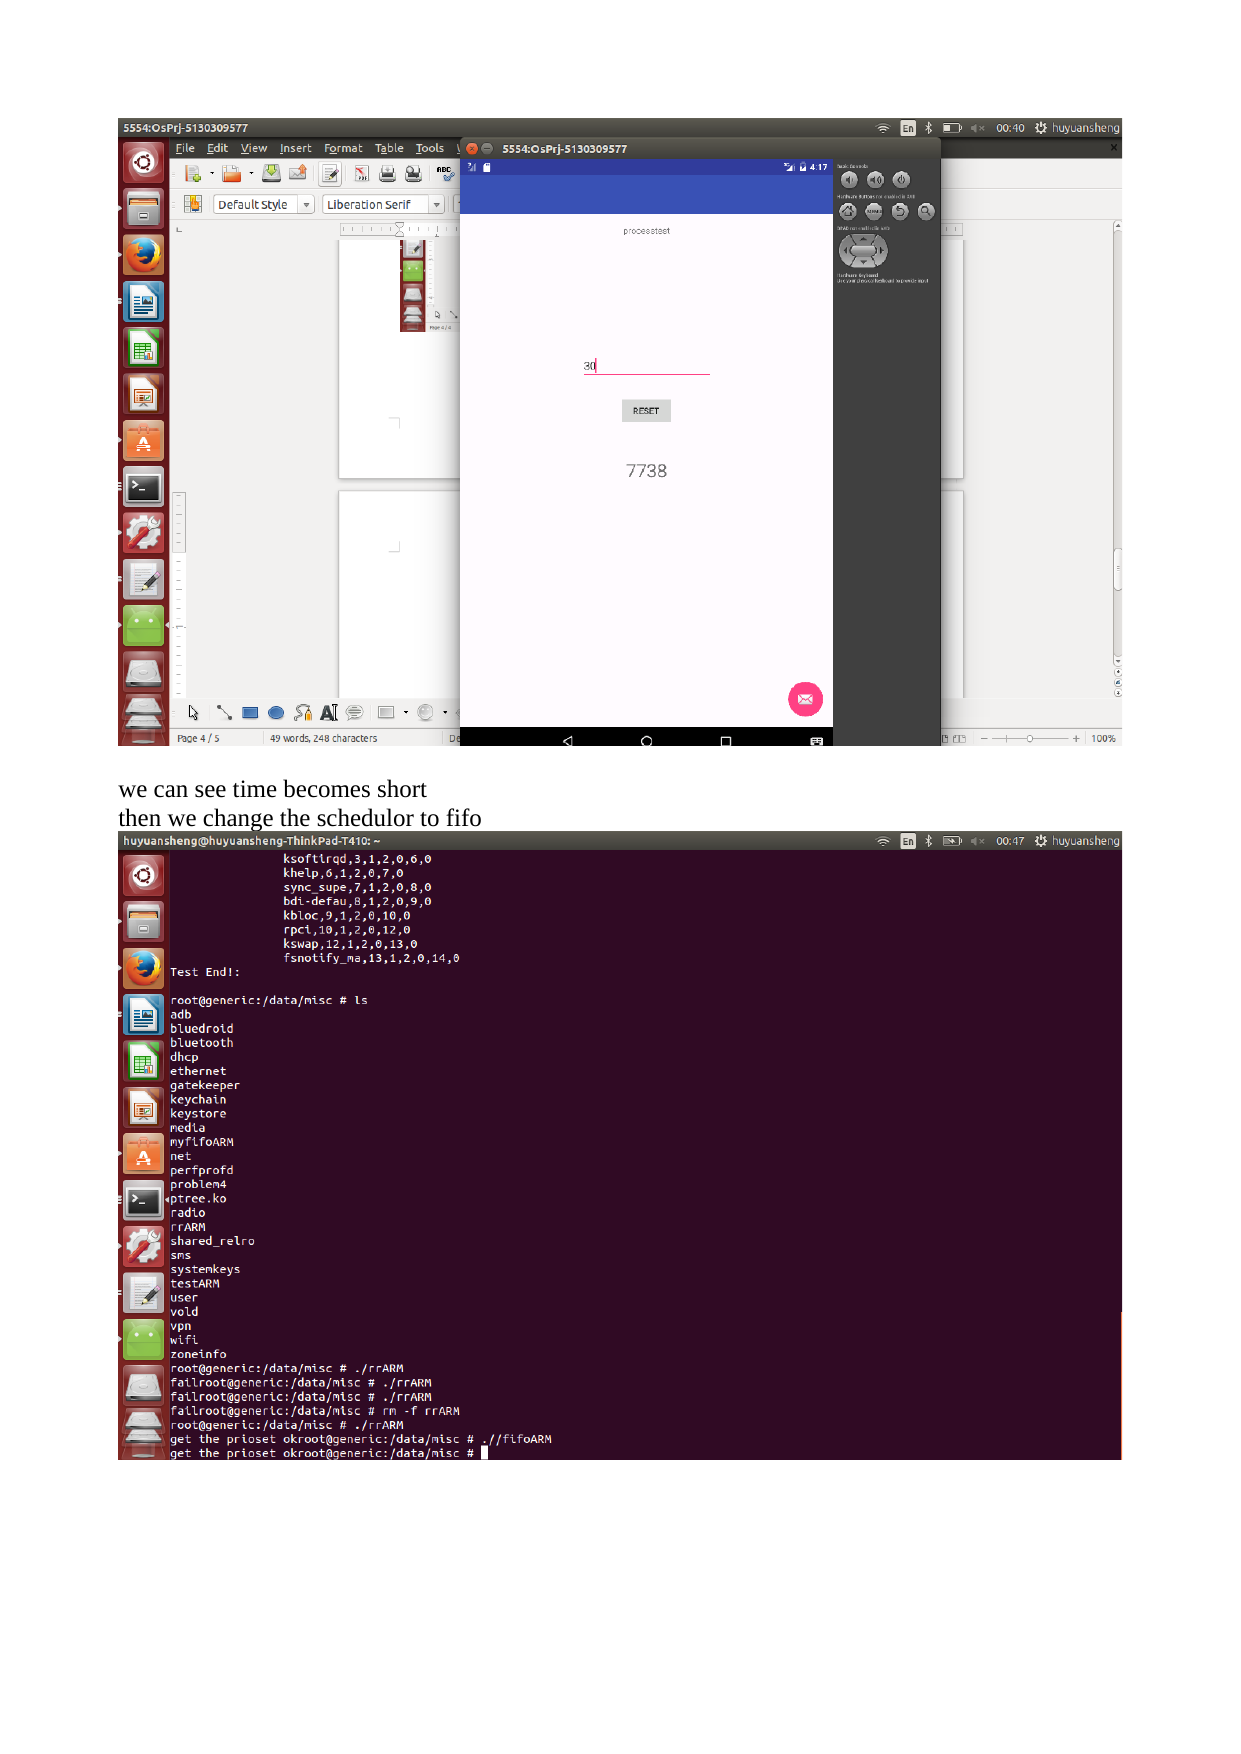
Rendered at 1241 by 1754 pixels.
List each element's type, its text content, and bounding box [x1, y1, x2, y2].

picture [118, 831, 1123, 1460]
text we can see time becomes short [118, 774, 1122, 803]
text then we change the schedulor to fifo [118, 803, 1122, 831]
picture [118, 118, 1123, 746]
